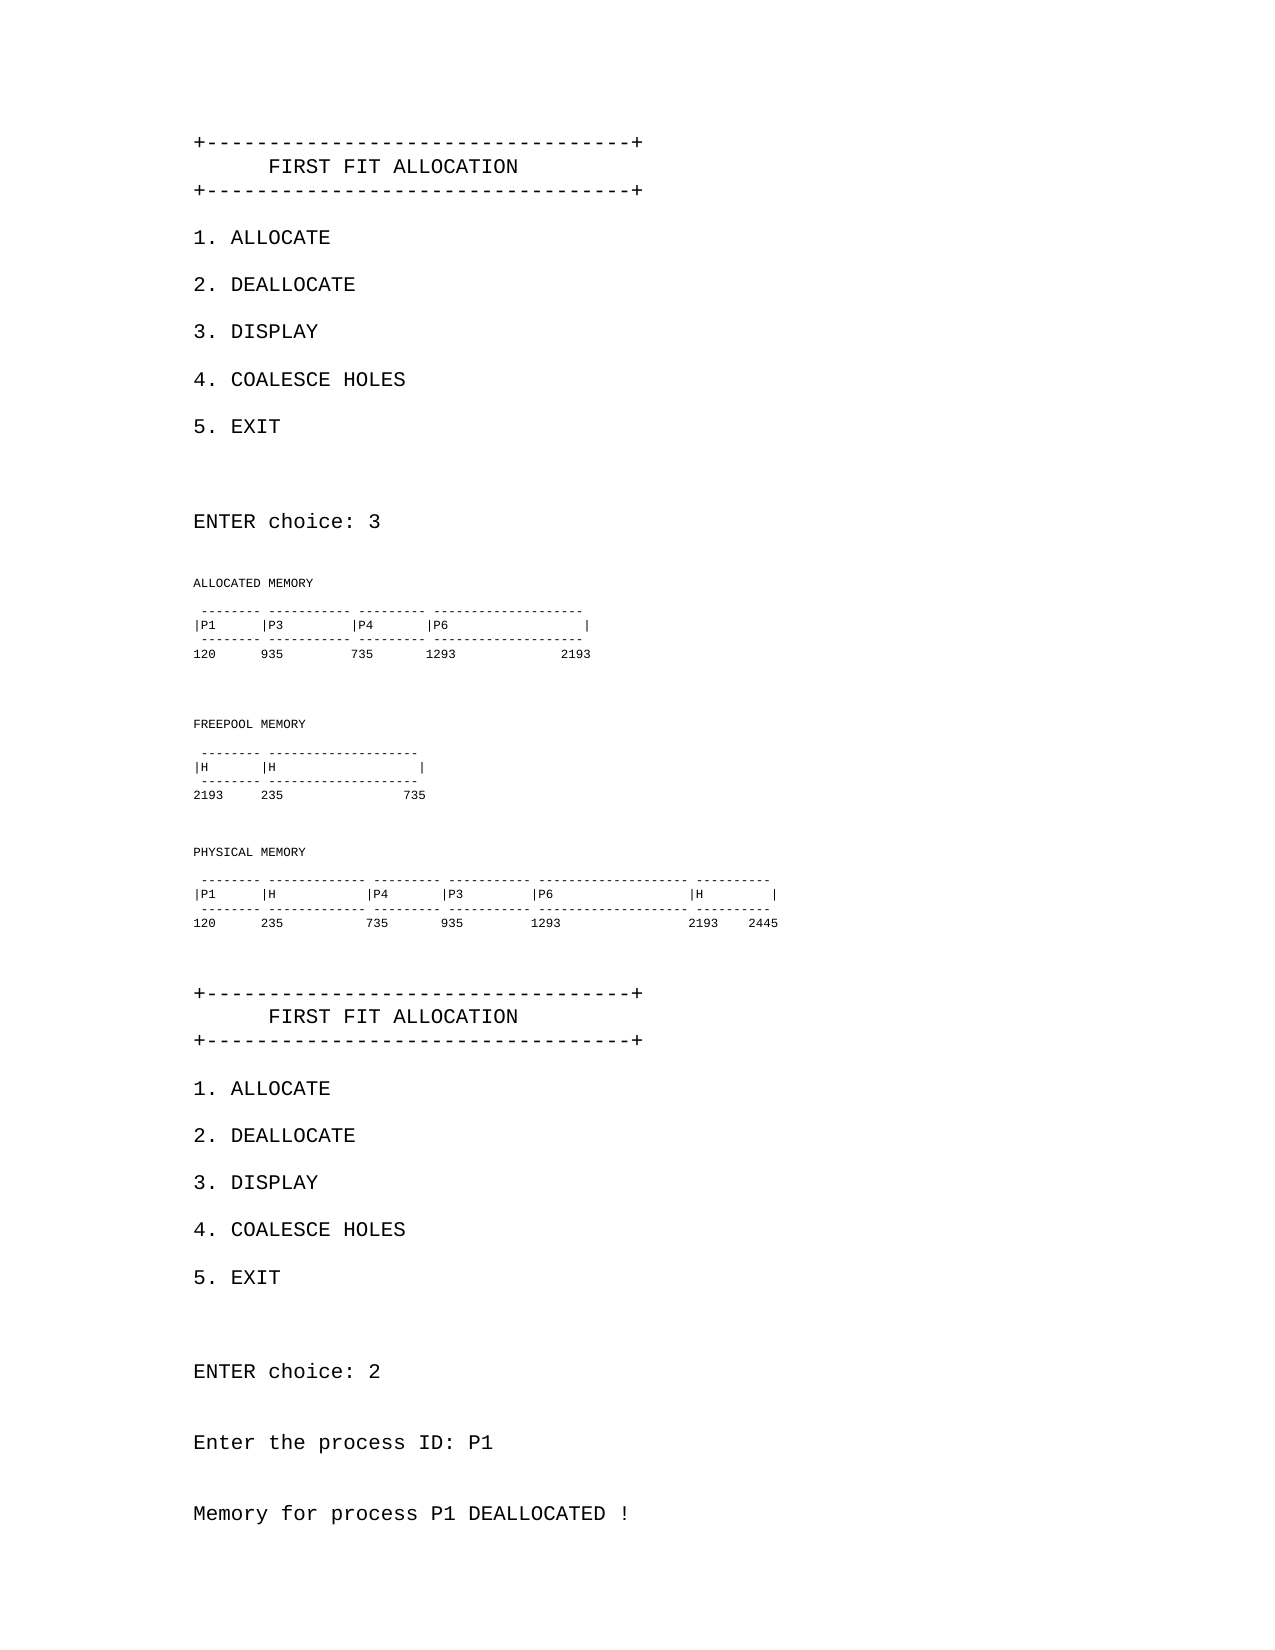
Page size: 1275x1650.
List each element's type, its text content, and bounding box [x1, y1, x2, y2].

text 2. DEALLOCATE [118, 1125, 1157, 1148]
text -------- -------------------- [118, 747, 1157, 761]
text +----------------------------------+ [118, 1030, 1157, 1054]
text Enter the process ID: P1 [118, 1432, 1157, 1456]
text |P1 |P3 |P4 |P6 | [118, 619, 1157, 633]
text PHYSICAL MEMORY [118, 846, 1157, 860]
text 120 235 735 935 1293 2193 2445 [118, 917, 1157, 931]
text FIRST FIT ALLOCATION [118, 156, 1157, 179]
text |H |H | [118, 761, 1157, 775]
text +----------------------------------+ [118, 179, 1157, 203]
text 1. ALLOCATE [118, 1077, 1157, 1101]
text -------- ----------- --------- -------------------- [118, 605, 1157, 619]
text 5. EXIT [118, 1267, 1157, 1290]
text ALLOCATED MEMORY [118, 577, 1157, 591]
text ENTER choice: 2 [118, 1361, 1157, 1385]
text -------- -------------------- [118, 775, 1157, 789]
text FIRST FIT ALLOCATION [118, 1007, 1157, 1030]
text ENTER choice: 3 [118, 511, 1157, 534]
text +----------------------------------+ [118, 983, 1157, 1007]
text 2. DEALLOCATE [118, 274, 1157, 298]
text 3. DISPLAY [118, 321, 1157, 345]
text +----------------------------------+ [118, 132, 1157, 156]
text 120 935 735 1293 2193 [118, 648, 1157, 662]
text -------- ------------- --------- ----------- -------------------- ---------- [118, 903, 1157, 917]
text 5. EXIT [118, 416, 1157, 440]
text |P1 |H |P4 |P3 |P6 |H | [118, 888, 1157, 903]
text Memory for process P1 DEALLOCATED ! [118, 1503, 1157, 1527]
text 2193 235 735 [118, 789, 1157, 803]
text FREEPOOL MEMORY [118, 718, 1157, 733]
text 3. DISPLAY [118, 1172, 1157, 1196]
text 1. ALLOCATE [118, 227, 1157, 251]
text 4. COALESCE HOLES [118, 1219, 1157, 1243]
text 4. COALESCE HOLES [118, 369, 1157, 392]
text -------- ----------- --------- -------------------- [118, 633, 1157, 648]
text -------- ------------- --------- ----------- -------------------- ---------- [118, 874, 1157, 888]
